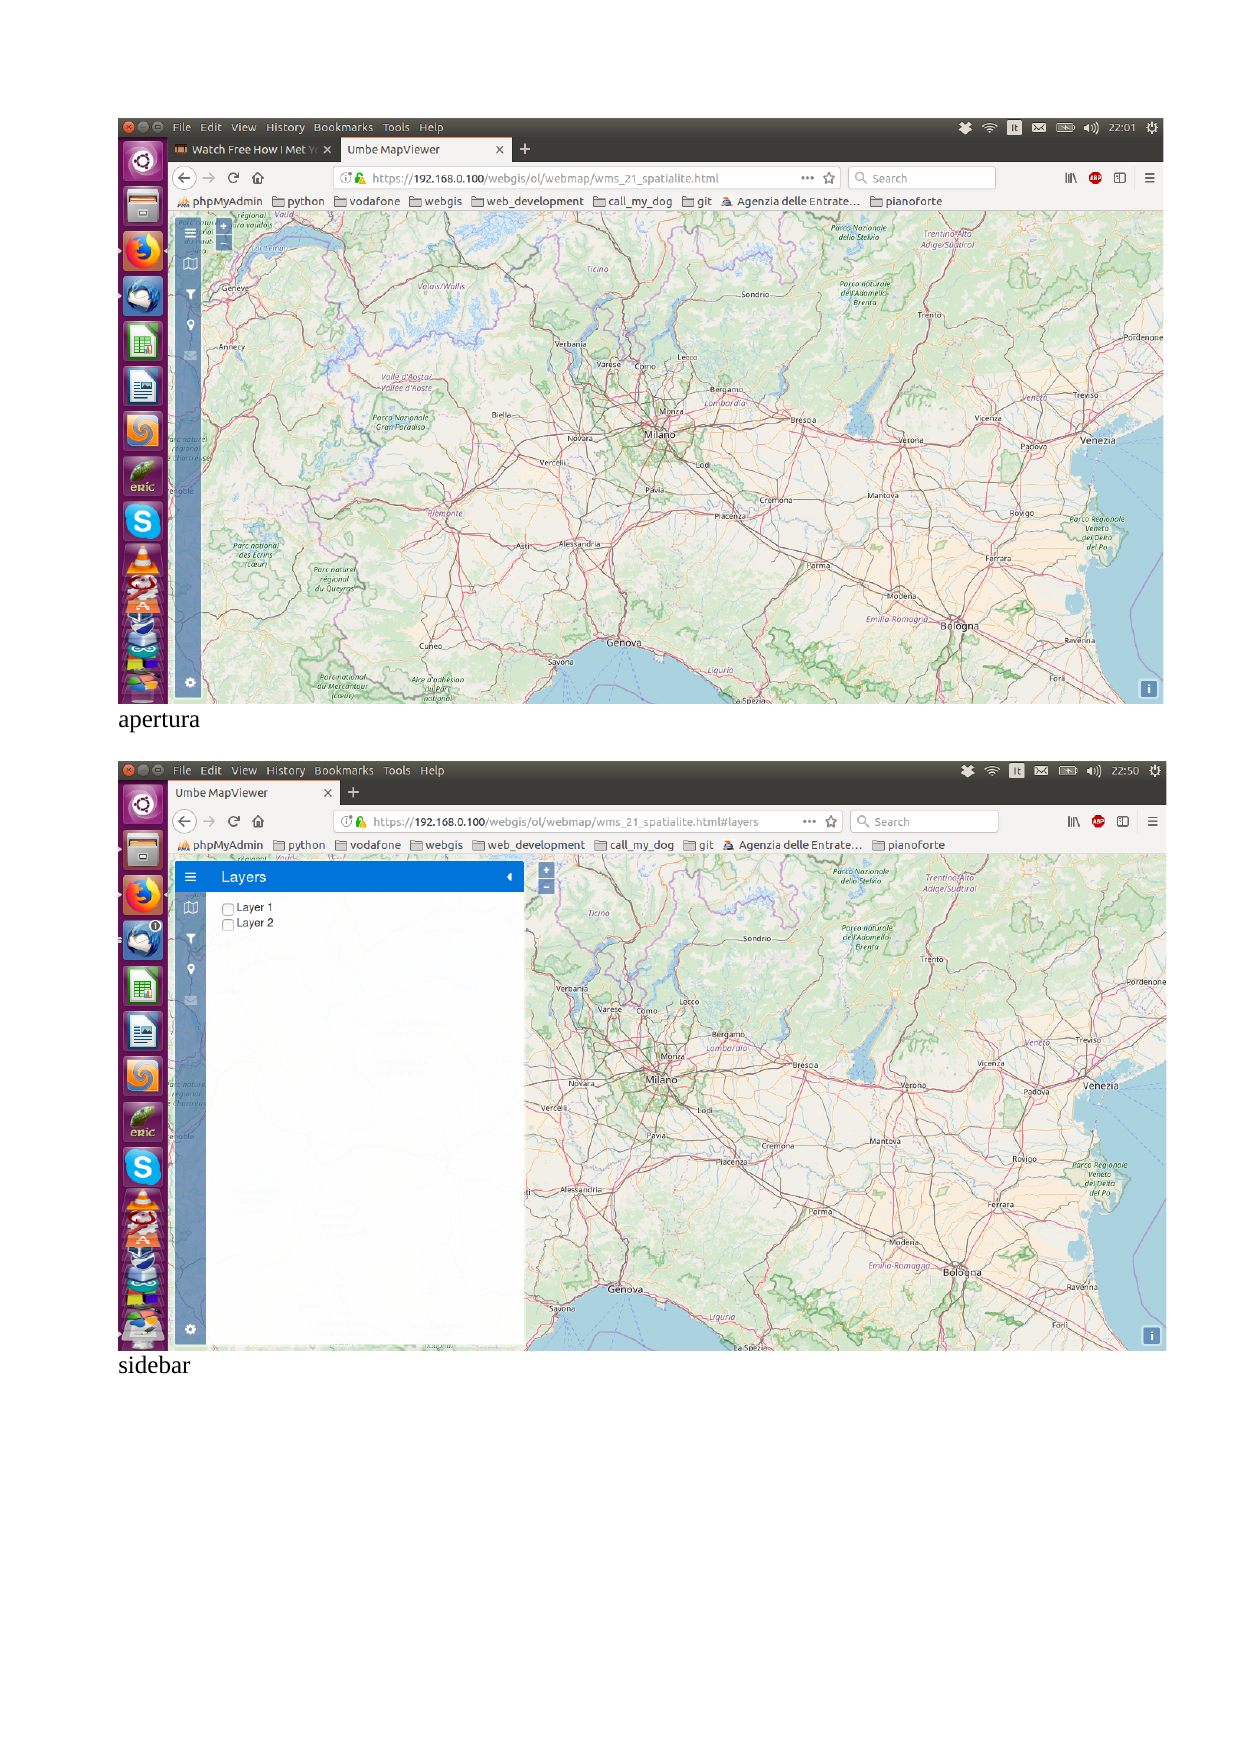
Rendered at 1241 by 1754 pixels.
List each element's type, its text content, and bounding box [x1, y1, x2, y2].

picture [118, 118, 1164, 704]
picture [118, 761, 1167, 1351]
text sidebar [118, 1351, 1122, 1408]
text apertura [118, 704, 1122, 761]
